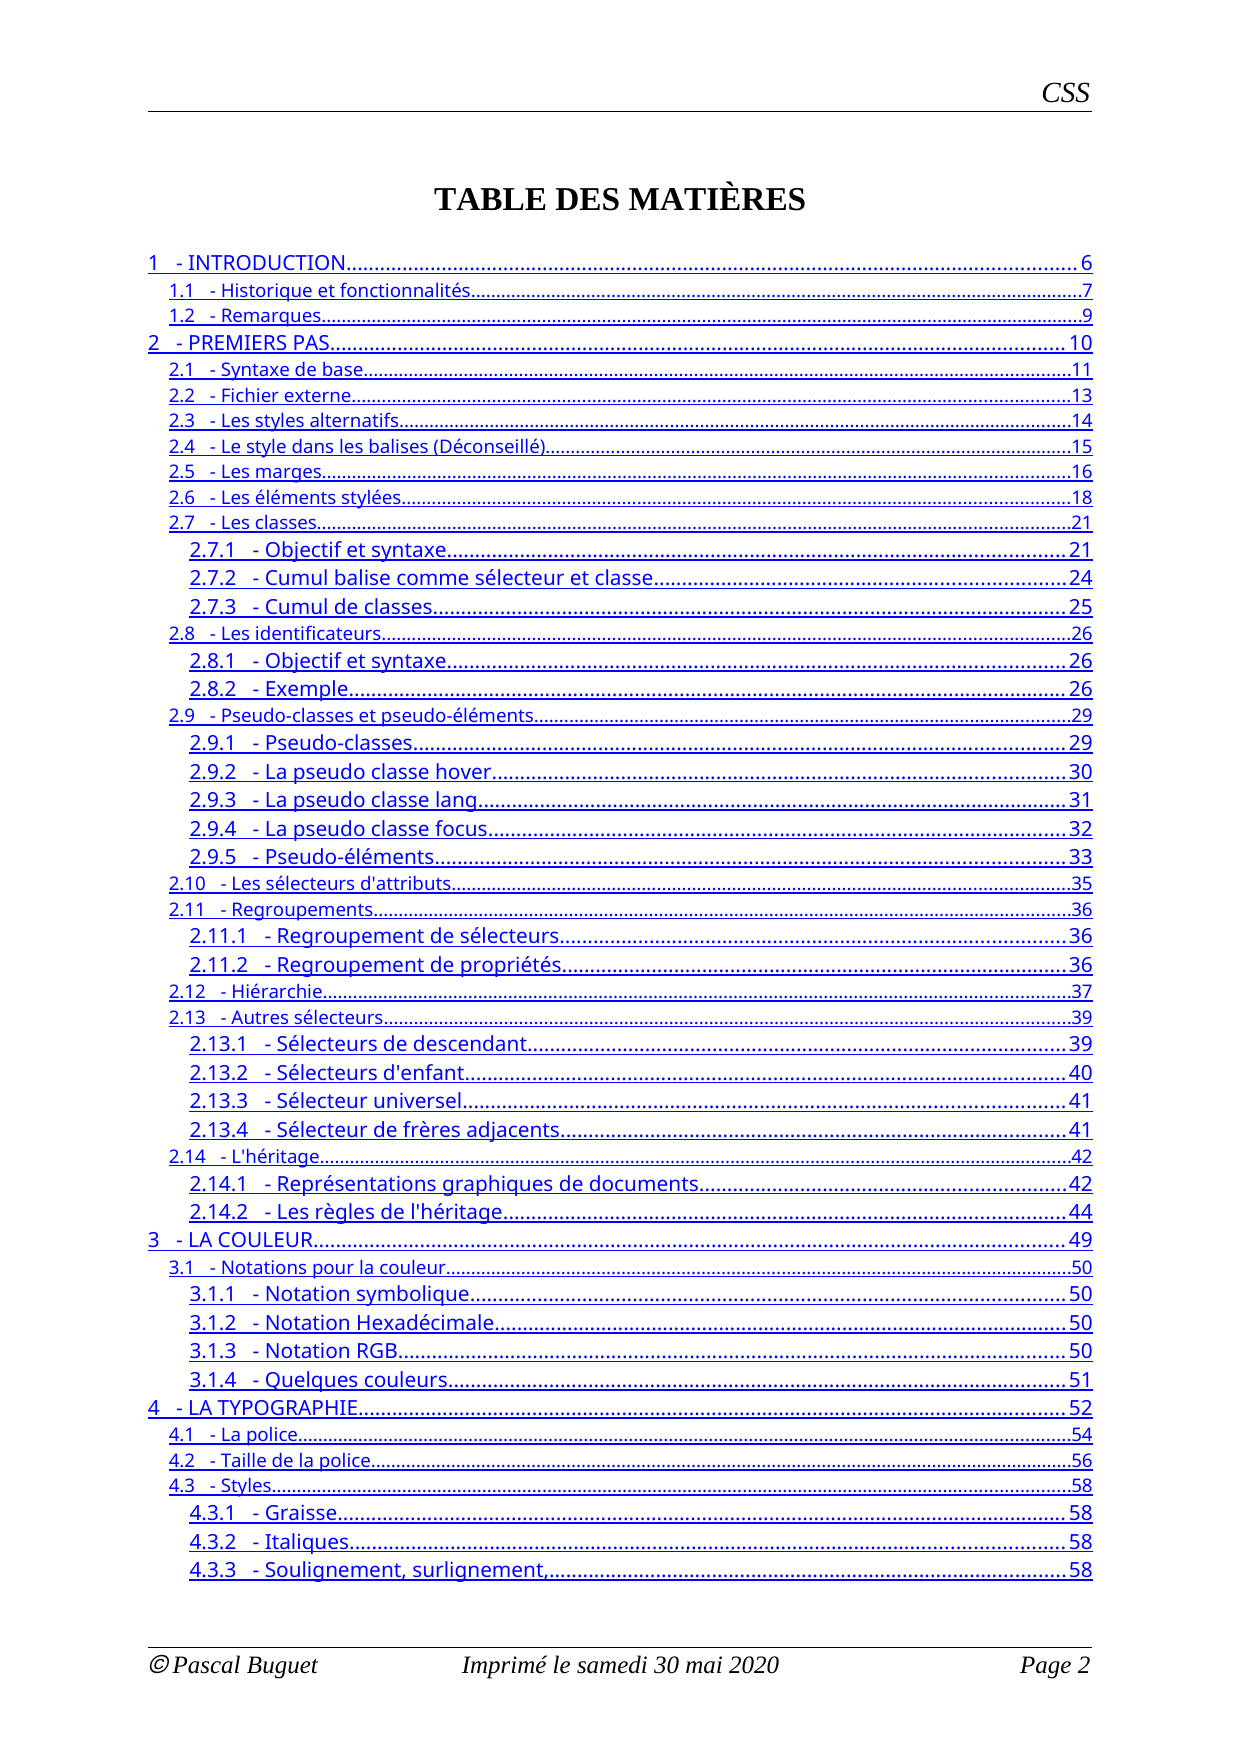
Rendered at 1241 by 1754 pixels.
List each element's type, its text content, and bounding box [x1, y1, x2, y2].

text 4.2 - Taille de la police 56 [168, 1447, 1092, 1469]
text 2.12 - Hiérarchie 37 [168, 978, 1092, 1000]
text 2.11.2 - Regroupement de propriétés 36 [189, 950, 1092, 974]
text 2.13.3 - Sélecteur universel 41 [189, 1086, 1092, 1111]
text 2.7 - Les classes 21 [168, 509, 1092, 531]
text 2.9.4 - La pseudo classe focus 32 [189, 814, 1092, 838]
text 2.9.1 - Pseudo-classes 29 [189, 728, 1092, 752]
text 2.11.1 - Regroupement de sélecteurs 36 [189, 922, 1092, 946]
text 2.10 - Les sélecteurs d'attributs 35 [168, 871, 1092, 892]
text 3.1.3 - Notation RGB 50 [189, 1336, 1092, 1361]
text 3.1.1 - Notation symbolique 50 [189, 1279, 1092, 1304]
text 2.4 - Le style dans les balises (Déconseillé) 15 [168, 433, 1092, 455]
text 1.1 - Historique et fonctionnalités 7 [168, 277, 1092, 299]
text 4.3.2 - Italiques 58 [189, 1527, 1092, 1551]
text 2.13.4 - Sélecteur de frères adjacents 41 [189, 1115, 1092, 1139]
text 2.14.1 - Représentations graphiques de documents 42 [189, 1169, 1092, 1193]
text 4.3 - Styles 58 [168, 1473, 1092, 1494]
text 2.9.2 - La pseudo classe hover 30 [189, 757, 1092, 781]
text 2.8 - Les identificateurs 26 [168, 620, 1092, 642]
text 2.7.2 - Cumul balise comme sélecteur et classe 24 [189, 563, 1092, 588]
text 4 - LA TYPOGRAPHIE 52 [148, 1393, 1092, 1417]
text 3.1.4 - Quelques couleurs 51 [189, 1365, 1092, 1389]
text TABLE DES MATIÈRES [148, 179, 1092, 217]
text 1.2 - Remarques 9 [168, 302, 1092, 324]
text 2.7.3 - Cumul de classes 25 [189, 592, 1092, 616]
text 2.13.2 - Sélecteurs d'enfant 40 [189, 1058, 1092, 1082]
text 2.9.3 - La pseudo classe lang 31 [189, 785, 1092, 809]
text 2.13.1 - Sélecteurs de descendant 39 [189, 1029, 1092, 1054]
text 2.13 - Autres sélecteurs 39 [168, 1004, 1092, 1026]
text 2.8.2 - Exemple 26 [189, 674, 1092, 698]
text 2.3 - Les styles alternatifs 14 [168, 407, 1092, 429]
text 3 - LA COULEUR 49 [148, 1226, 1092, 1250]
text 2.8.1 - Objectif et syntaxe 26 [189, 646, 1092, 670]
text 1 - INTRODUCTION 6 [148, 248, 1092, 273]
text 2.14.2 - Les règles de l'héritage 44 [189, 1197, 1092, 1221]
text 3.1.2 - Notation Hexadécimale 50 [189, 1308, 1092, 1332]
text 2.9.5 - Pseudo-éléments 33 [189, 842, 1092, 866]
text 2.9 - Pseudo-classes et pseudo-éléments 29 [168, 703, 1092, 724]
text 4.3.1 - Graisse 58 [189, 1498, 1092, 1522]
text 2.1 - Syntaxe de base 11 [168, 356, 1092, 378]
text 2.6 - Les éléments stylées 18 [168, 484, 1092, 506]
text 4.3.3 - Soulignement, surlignement,… 58 [189, 1555, 1092, 1579]
text 2.14 - L'héritage 42 [168, 1143, 1092, 1165]
text 4.1 - La police 54 [168, 1422, 1092, 1443]
text 2.5 - Les marges 16 [168, 458, 1092, 480]
text 2.7.1 - Objectif et syntaxe 21 [189, 535, 1092, 559]
text 2.2 - Fichier externe 13 [168, 382, 1092, 404]
text 2.11 - Regroupements 36 [168, 896, 1092, 918]
text 2 - PREMIERS PAS 10 [148, 328, 1092, 352]
text 3.1 - Notations pour la couleur 50 [168, 1254, 1092, 1276]
